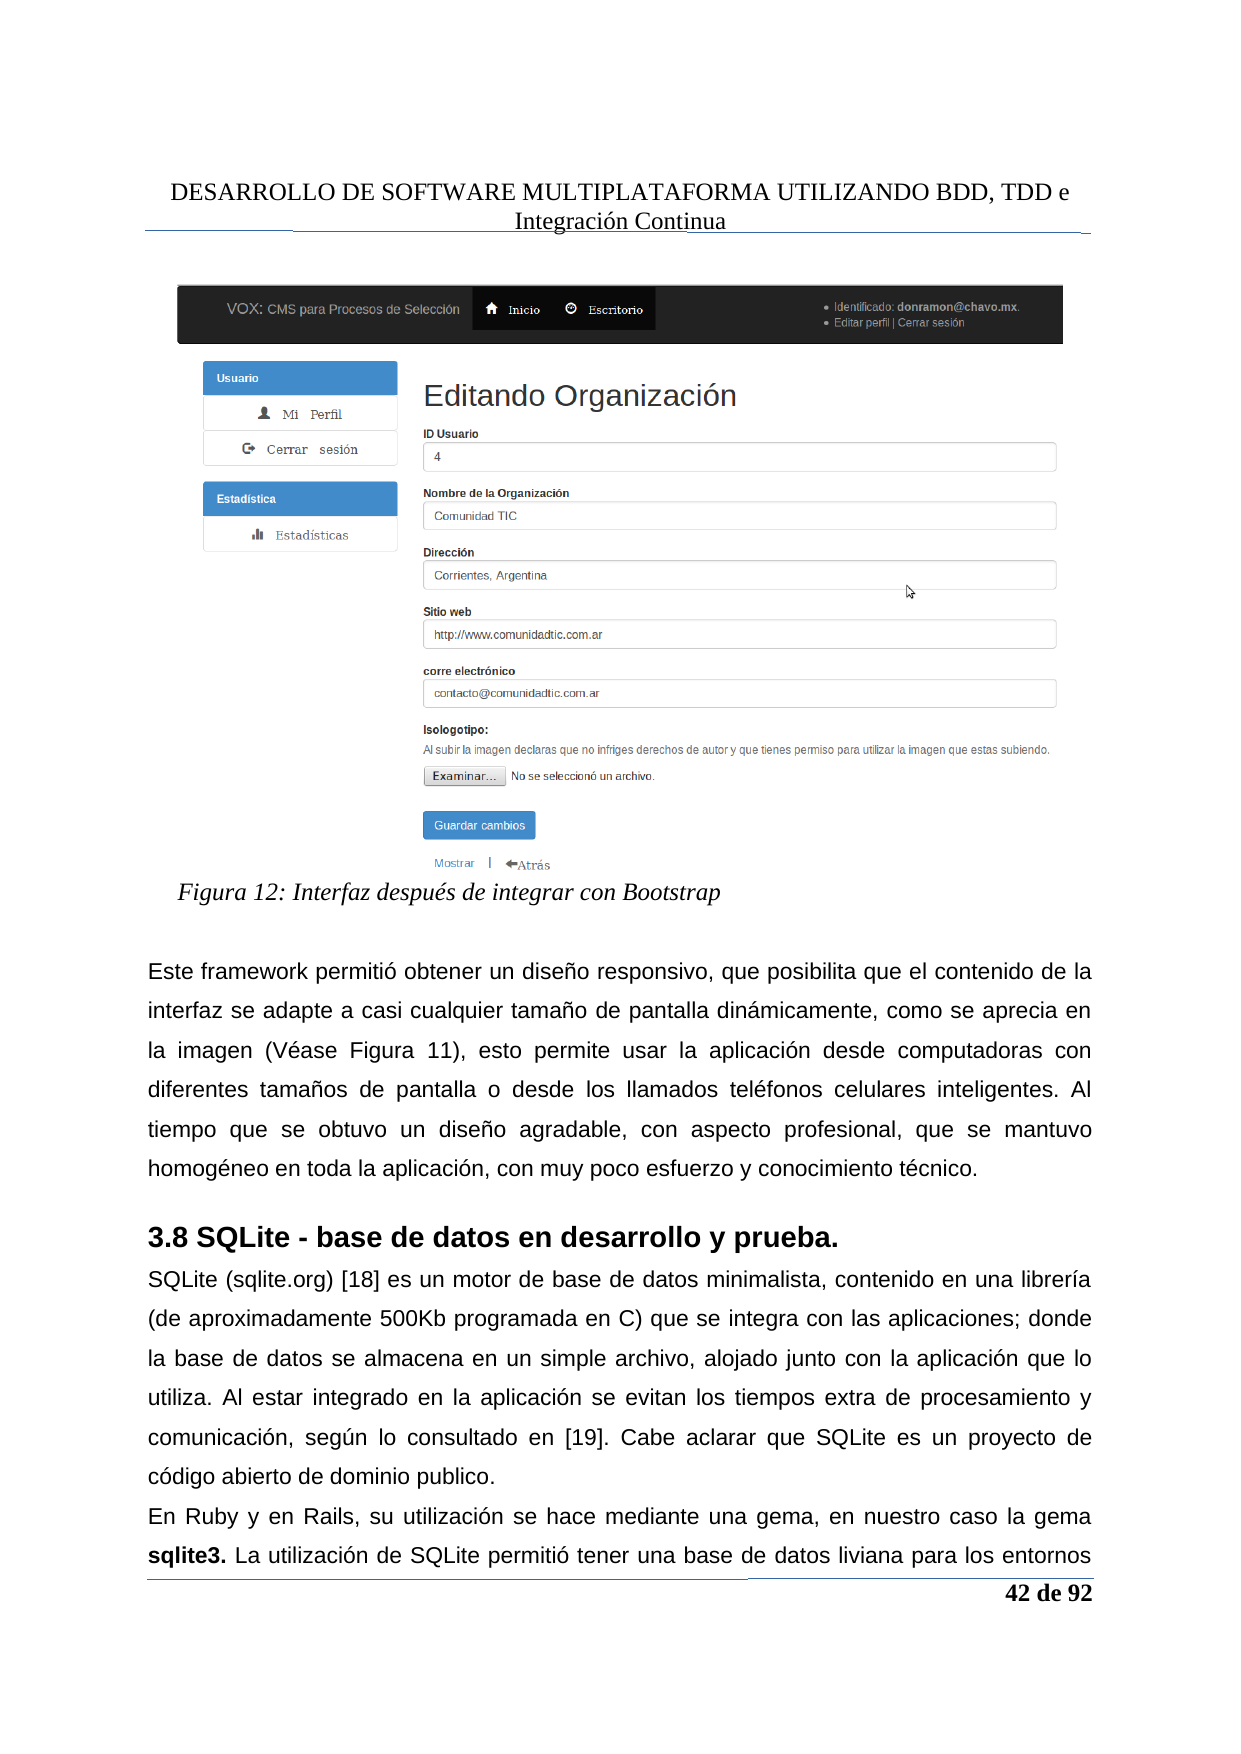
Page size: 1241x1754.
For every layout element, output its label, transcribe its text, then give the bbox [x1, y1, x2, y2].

picture [177, 284, 1063, 877]
text Este framework permitió obtener un diseño responsivo, que posibilita que el contenido de la interfaz se adapte a casi cualquier tamaño de pantalla dinámicamente, como se aprecia en la imagen (Véase Figura 11), esto permite usar la aplicación desde computadoras con diferentes tamaños de pantalla o desde los llamados teléfonos celulares inteligentes. Al tiempo que se obtuvo un diseño agradable, con aspecto profesional, que se mantuvo homogéneo en toda la aplicación, con muy poco esfuerzo y conocimiento técnico. [148, 958, 1093, 1182]
subtitle 3.8 SQLite - base de datos en desarrollo y prueba. [148, 1220, 1093, 1253]
text Figura 12: Interfaz después de integrar con Bootstrap [177, 877, 1063, 905]
text En Ruby y en Rails, su utilización se hace mediante una gema, en nuestro caso la gema sqlite3. La utilización de SQLite permitió tener una base de datos liviana para los entornos [148, 1503, 1093, 1568]
text SQLite (sqlite.org) [18] es un motor de base de datos minimalista, contenido en una librería (de aproximadamente 500Kb programada en C) que se integra con las aplicaciones; donde la base de datos se almacena en un simple archivo, alojado junto con la aplicación que lo utiliza. Al estar integrado en la aplicación se evitan los tiempos extra de procesamiento y comunicación, según lo consultado en [19]. Cabe aclarar que SQLite es un proyecto de código abierto de dominio publico. [148, 1266, 1093, 1489]
